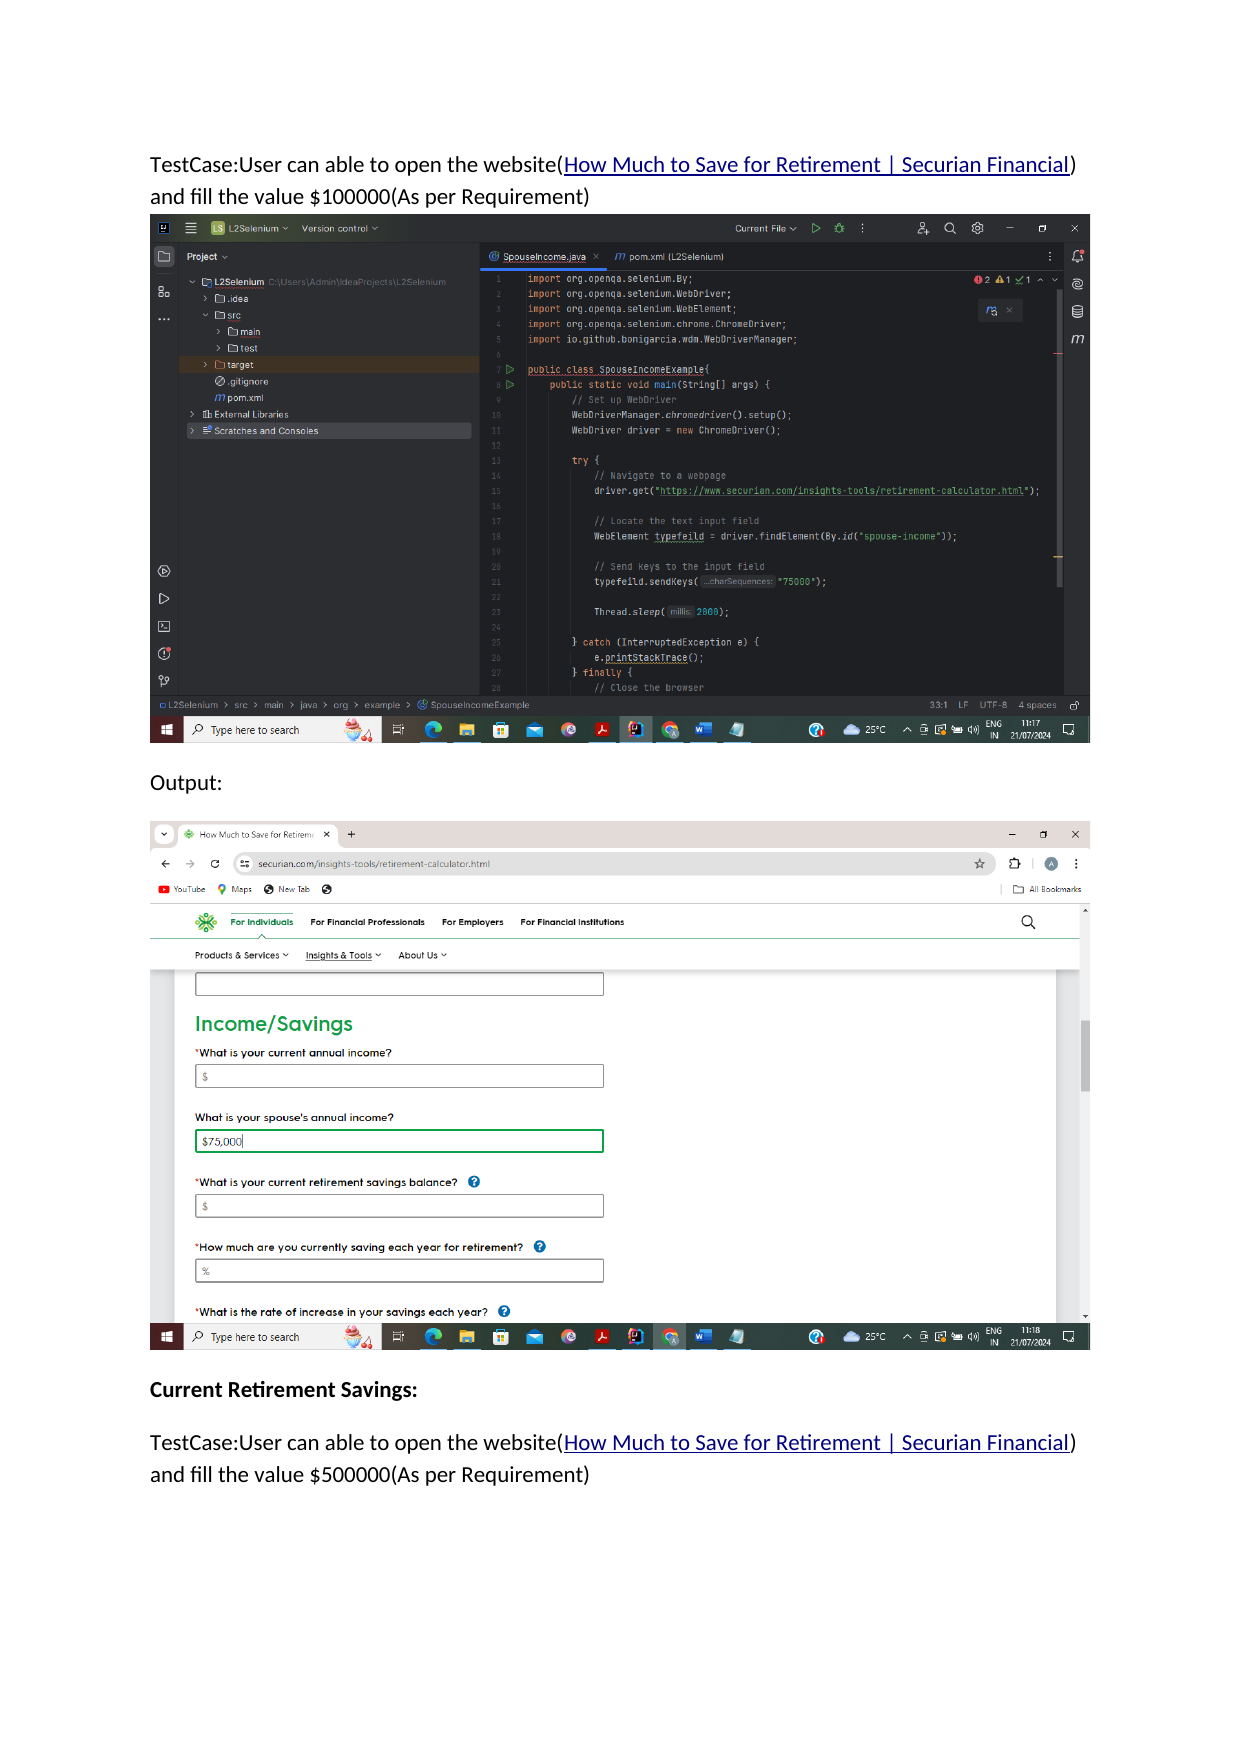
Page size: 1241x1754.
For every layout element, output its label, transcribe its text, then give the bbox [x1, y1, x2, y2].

text Current Retirement Savings: [150, 1375, 1090, 1403]
text TestCase:User can able to open the website(How Much to Save for Retirement | Securian Financial) and fill the value $100000(As per Requirement) [150, 150, 1090, 214]
text Output: [150, 768, 1090, 796]
text TestCase:User can able to open the website(How Much to Save for Retirement | Securian Financial) and fill the value $500000(As per Requirement) [150, 1428, 1090, 1488]
